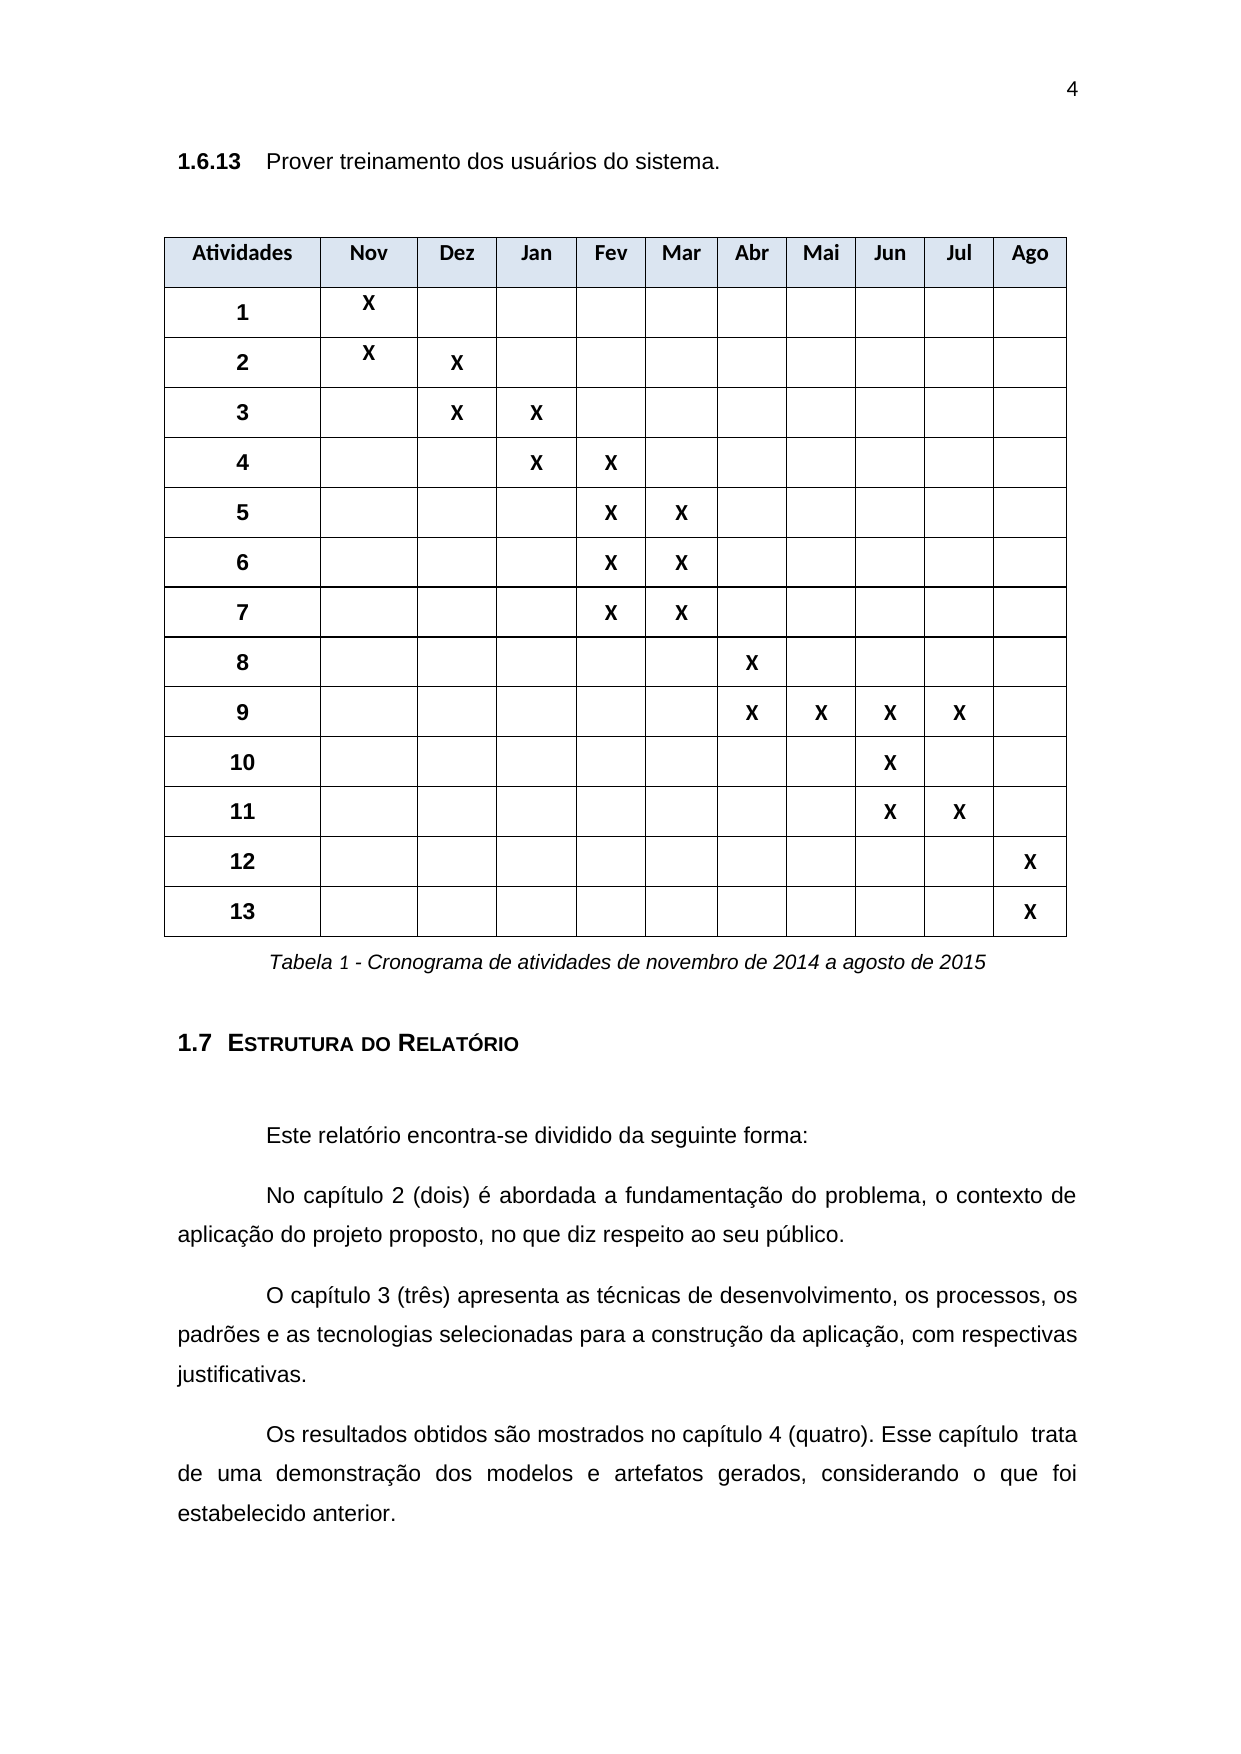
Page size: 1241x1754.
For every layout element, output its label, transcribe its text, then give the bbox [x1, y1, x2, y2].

table_cell [577, 887, 645, 936]
table_cell [321, 787, 417, 836]
table_header Jan [497, 238, 576, 287]
table_cell [994, 288, 1066, 337]
table_header Ago [994, 238, 1066, 287]
table_cell [787, 538, 855, 586]
table_header Atividades [165, 238, 320, 287]
table_cell [925, 588, 993, 636]
table_cell X [856, 687, 924, 736]
table_cell [925, 837, 993, 886]
table_cell [856, 488, 924, 537]
table_cell [577, 837, 645, 886]
table_cell [321, 737, 417, 786]
table_cell 12 [165, 837, 320, 886]
text No capítulo 2 (dois) é abordada a fundamentação do problema, o contexto de aplicação do projeto proposto, no que diz respeito ao seu público. [177, 1182, 1078, 1248]
table_cell [646, 837, 717, 886]
table_cell [856, 638, 924, 686]
table_cell [925, 288, 993, 337]
table_cell [787, 837, 855, 886]
table_cell [497, 338, 576, 387]
table_cell [787, 438, 855, 487]
table_cell X [418, 338, 496, 387]
table_cell X [646, 538, 717, 586]
table_cell [418, 887, 496, 936]
table_cell [577, 288, 645, 337]
table_cell [497, 737, 576, 786]
table_cell [787, 288, 855, 337]
table_cell [577, 338, 645, 387]
table_cell [925, 638, 993, 686]
table_cell 8 [165, 638, 320, 686]
table_cell [321, 837, 417, 886]
table_cell X [994, 887, 1066, 936]
table_cell X [787, 687, 855, 736]
table_cell [925, 438, 993, 487]
table_cell [925, 488, 993, 537]
table_cell [994, 787, 1066, 836]
table_cell [718, 438, 786, 487]
table_cell [577, 737, 645, 786]
table_cell [646, 737, 717, 786]
table_cell X [646, 588, 717, 636]
table_cell X [418, 388, 496, 437]
table_cell X [994, 837, 1066, 886]
table_cell [497, 887, 576, 936]
table_cell [994, 388, 1066, 437]
table_cell [497, 488, 576, 537]
table_cell [418, 837, 496, 886]
table_cell [646, 338, 717, 387]
table_cell [321, 887, 417, 936]
table_cell 3 [165, 388, 320, 437]
table_cell 6 [165, 538, 320, 586]
table_cell [321, 588, 417, 636]
table_cell [787, 737, 855, 786]
table_cell [718, 488, 786, 537]
table_cell [925, 388, 993, 437]
table_cell X [577, 588, 645, 636]
table_cell [497, 687, 576, 736]
table_cell X [497, 388, 576, 437]
table_cell [994, 638, 1066, 686]
table_cell [787, 388, 855, 437]
table_header Mar [646, 238, 717, 287]
table_cell [497, 288, 576, 337]
table_cell X [577, 438, 645, 487]
table_cell [321, 388, 417, 437]
table_header Mai [787, 238, 855, 287]
table_cell [718, 538, 786, 586]
table_cell [856, 438, 924, 487]
table_cell [497, 588, 576, 636]
table_cell [577, 638, 645, 686]
table_cell 11 [165, 787, 320, 836]
table_cell [497, 787, 576, 836]
list Prover treinamento dos usuários do sistema. [177, 148, 1078, 174]
table_cell [321, 687, 417, 736]
table_cell [787, 588, 855, 636]
table_cell [418, 638, 496, 686]
table_header Dez [418, 238, 496, 287]
table_cell [497, 638, 576, 686]
table_cell [718, 787, 786, 836]
table_cell [925, 338, 993, 387]
table_cell X [577, 538, 645, 586]
table_cell [856, 538, 924, 586]
table_header Nov [321, 238, 417, 287]
table_cell [321, 438, 417, 487]
table_cell [994, 687, 1066, 736]
table_cell [646, 887, 717, 936]
table_cell [718, 338, 786, 387]
table_cell [994, 338, 1066, 387]
table_cell [718, 737, 786, 786]
table_cell X [925, 687, 993, 736]
table_cell [925, 737, 993, 786]
table_cell [994, 488, 1066, 537]
table_cell [418, 438, 496, 487]
table_cell 7 [165, 588, 320, 636]
table_cell [856, 338, 924, 387]
table_cell [856, 837, 924, 886]
table_cell X [321, 338, 417, 387]
table_cell [646, 388, 717, 437]
table_cell [856, 887, 924, 936]
table_cell [577, 687, 645, 736]
table_cell [646, 438, 717, 487]
table_cell X [646, 488, 717, 537]
table_header Fev [577, 238, 645, 287]
table_cell [321, 638, 417, 686]
table_cell [787, 638, 855, 686]
table_cell [418, 687, 496, 736]
table_cell [787, 338, 855, 387]
table_header Jun [856, 238, 924, 287]
table_cell [418, 787, 496, 836]
table_cell [418, 288, 496, 337]
table_header Jul [925, 238, 993, 287]
table_cell X [856, 737, 924, 786]
table_cell [718, 837, 786, 886]
table_cell [718, 887, 786, 936]
table_cell [577, 787, 645, 836]
table_cell [856, 288, 924, 337]
table_cell 9 [165, 687, 320, 736]
table_cell 5 [165, 488, 320, 537]
table_cell [646, 288, 717, 337]
table_cell [925, 887, 993, 936]
table_cell X [718, 687, 786, 736]
text Os resultados obtidos são mostrados no capítulo 4 (quatro). Esse capítulo trata de uma demonstração dos modelos e artefatos gerados, considerando o que foi estabelecido anterior. [177, 1421, 1078, 1526]
table_cell 13 [165, 887, 320, 936]
table_cell [646, 638, 717, 686]
table_cell X [856, 787, 924, 836]
table_cell [321, 488, 417, 537]
table_cell X [577, 488, 645, 537]
table_cell [577, 388, 645, 437]
table_cell [321, 538, 417, 586]
table_cell [994, 438, 1066, 487]
table_cell [718, 388, 786, 437]
table_cell [646, 787, 717, 836]
table_cell X [321, 288, 417, 337]
table_cell 1 [165, 288, 320, 337]
text O capítulo 3 (três) apresenta as técnicas de desenvolvimento, os processos, os padrões e as tecnologias selecionadas para a construção da aplicação, com respectivas justificativas. [177, 1282, 1078, 1387]
table_cell [994, 737, 1066, 786]
table_cell X [925, 787, 993, 836]
table_cell [418, 737, 496, 786]
table_cell [787, 887, 855, 936]
list Estrutura do Relatório [177, 1028, 1078, 1057]
table_cell [646, 687, 717, 736]
table_cell [418, 588, 496, 636]
text Este relatório encontra-se dividido da seguinte forma: [177, 1122, 1078, 1148]
table_cell X [718, 638, 786, 686]
table_cell [925, 538, 993, 586]
text Tabela 1 - Cronograma de atividades de novembro de 2014 a agosto de 2015 [177, 949, 1078, 975]
table_cell [718, 588, 786, 636]
table_cell [994, 538, 1066, 586]
table_cell [856, 588, 924, 636]
table_cell 2 [165, 338, 320, 387]
table_cell [418, 538, 496, 586]
table_cell [497, 538, 576, 586]
table_cell [497, 837, 576, 886]
table_cell [787, 787, 855, 836]
table_cell 10 [165, 737, 320, 786]
table_cell [787, 488, 855, 537]
table_cell [718, 288, 786, 337]
table_header Abr [718, 238, 786, 287]
table_cell [856, 388, 924, 437]
table_cell X [497, 438, 576, 487]
table_cell [994, 588, 1066, 636]
table_cell 4 [165, 438, 320, 487]
table_cell [418, 488, 496, 537]
